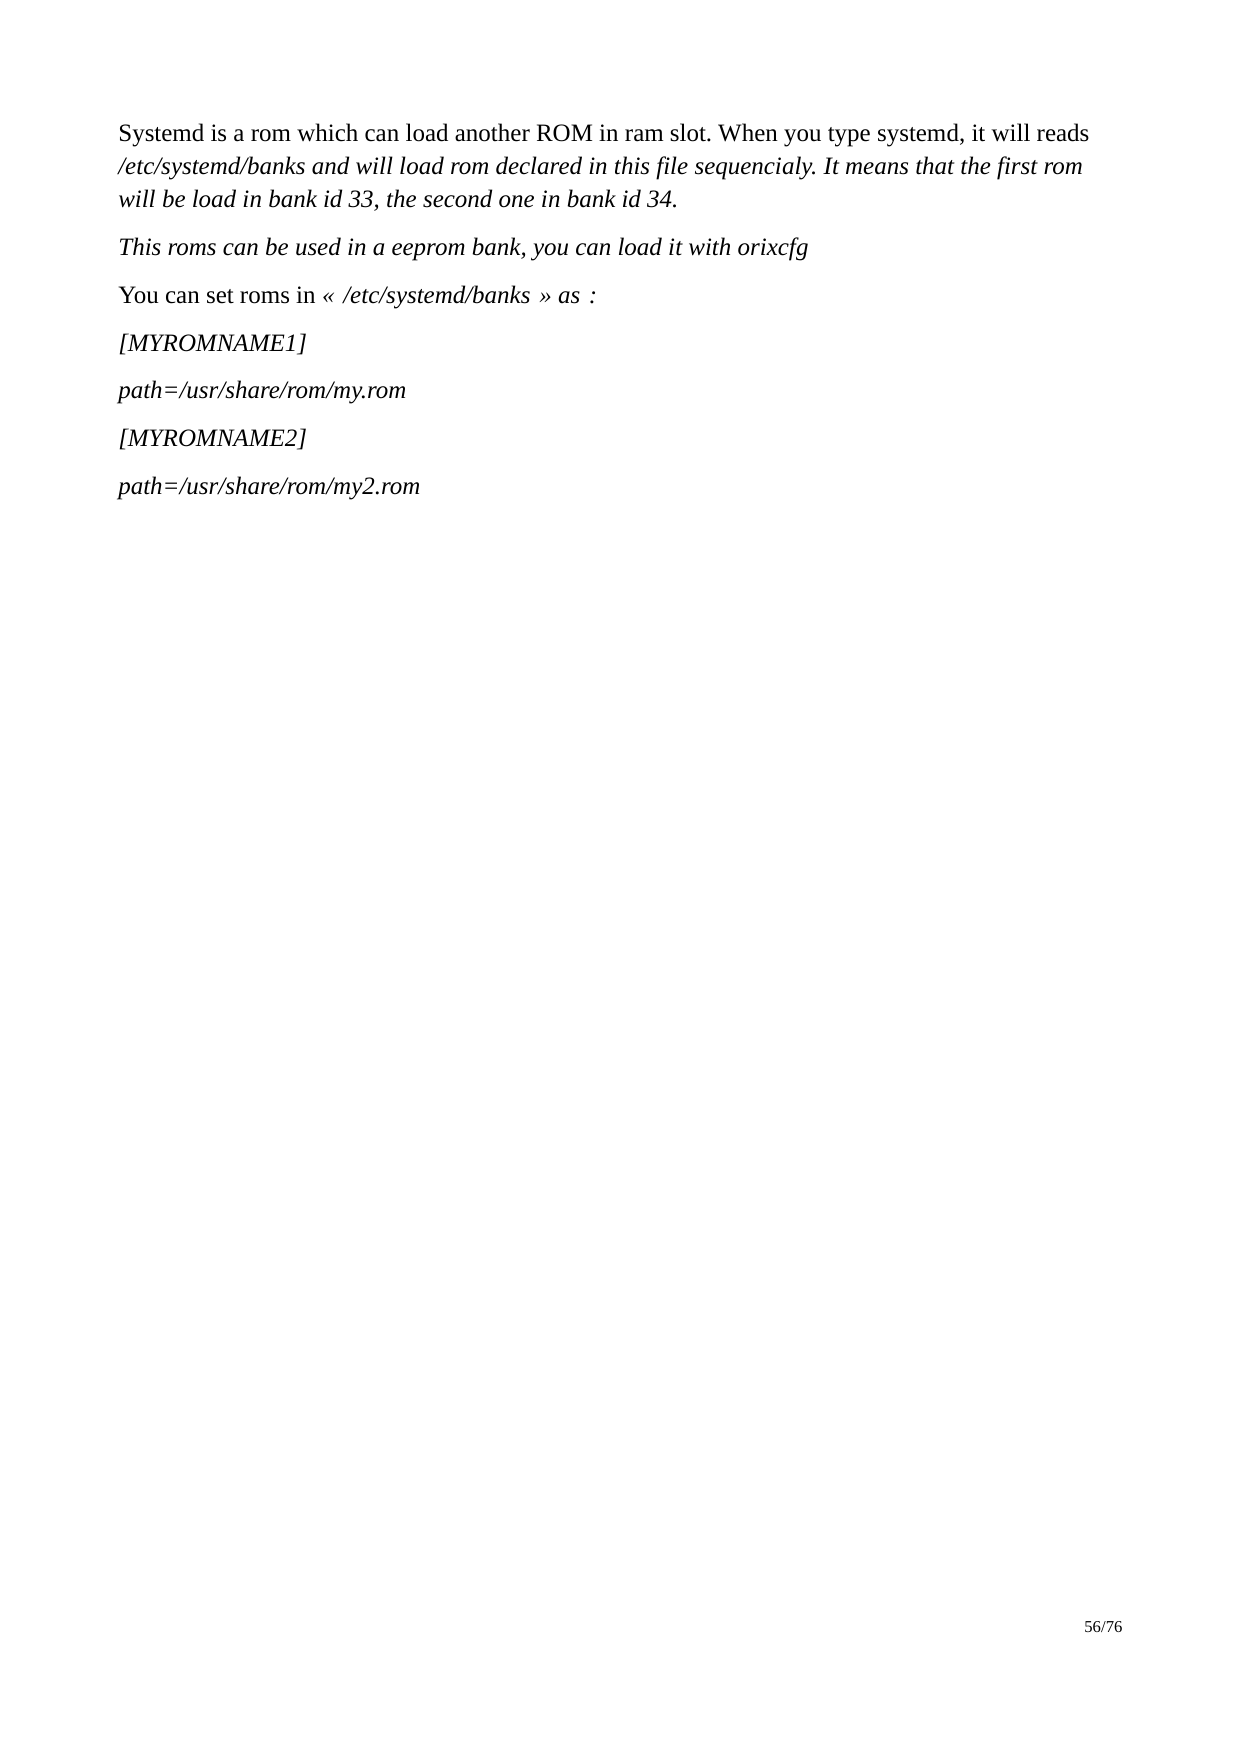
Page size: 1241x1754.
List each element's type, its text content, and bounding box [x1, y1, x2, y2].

text You can set roms in « /etc/systemd/banks » as : [118, 280, 1122, 308]
text Systemd is a rom which can load another ROM in ram slot. When you type systemd, it will reads /etc/systemd/banks and will load rom declared in this file sequencialy. It means that the first rom will be load in bank id 33, the second one in bank id 34. [118, 118, 1122, 213]
text path=/usr/share/rom/my2.rom [118, 471, 1122, 500]
text [MYROMNAME2] [118, 423, 1122, 452]
text This roms can be used in a eeprom bank, you can load it with orixcfg [118, 232, 1122, 261]
text path=/usr/share/rom/my.rom [118, 375, 1122, 404]
text [MYROMNAME1] [118, 328, 1122, 356]
